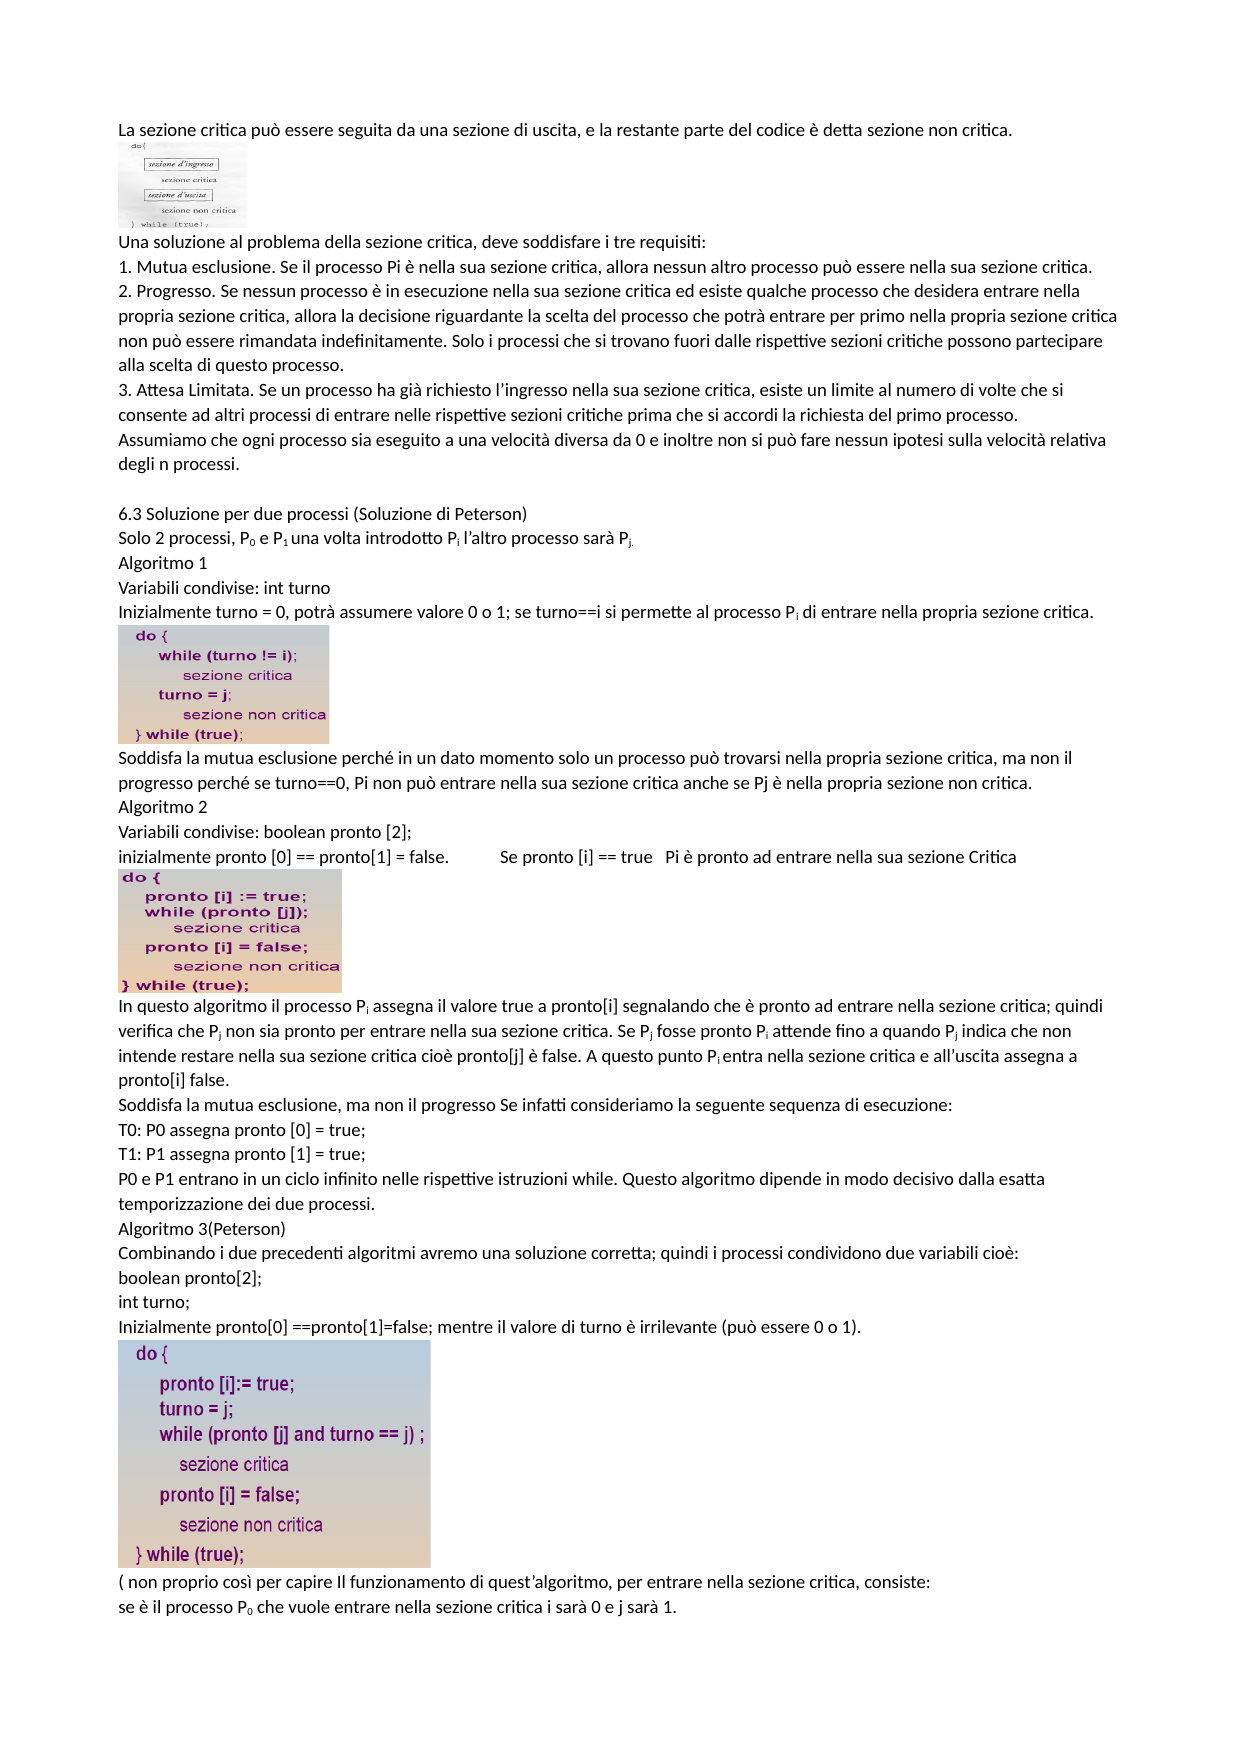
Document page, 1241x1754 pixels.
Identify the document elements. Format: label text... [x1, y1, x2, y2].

text Soddisfa la mutua esclusione perché in un dato momento solo un processo può trovarsi nella propria sezione critica, ma non il progresso perché se turno==0, Pi non può entrare nella sua sezione critica anche se Pj è nella propria sezione non critica. [118, 746, 1122, 794]
text 2. Progresso. Se nessun processo è in esecuzione nella sua sezione critica ed esiste qualche processo che desidera entrare nella propria sezione critica, allora la decisione riguardante la scelta del processo che potrà entrare per primo nella propria sezione critica non può essere rimandata indefinitamente. Solo i processi che si trovano fuori dalle rispettive sezioni critiche possono partecipare alla scelta di questo processo. [118, 279, 1122, 377]
text Una soluzione al problema della sezione critica, deve soddisfare i tre requisiti: [118, 230, 1122, 253]
text int turno; [118, 1291, 1122, 1314]
text Combinando i due precedenti algoritmi avremo una soluzione corretta; quindi i processi condividono due variabili cioè: [118, 1241, 1122, 1264]
text In questo algoritmo il processo Pi assegna il valore true a pronto[i] segnalando che è pronto ad entrare nella sezione critica; quindi verifica che Pj non sia pronto per entrare nella sua sezione critica. Se Pj fosse pronto Pi attende fino a quando Pj indica che non intende restare nella sua sezione critica cioè pronto[j] è false. A questo punto Pi entra nella sezione critica e all’uscita assegna a pronto[i] false. [118, 994, 1122, 1091]
text P0 e P1 entrano in un ciclo infinito nelle rispettive istruzioni while. Questo algoritmo dipende in modo decisivo dalla esatta temporizzazione dei due processi. [118, 1167, 1122, 1215]
text inizialmente pronto [0] == pronto[1] = false. Se pronto [i] == true Pi è pronto ad entrare nella sua sezione Critica [118, 845, 1122, 868]
text Algoritmo 3(Peterson) [118, 1217, 1122, 1239]
text Algoritmo 1 [118, 551, 1122, 574]
text 3. Attesa Limitata. Se un processo ha già richiesto l’ingresso nella sua sezione critica, esiste un limite al numero di volte che si consente ad altri processi di entrare nelle rispettive sezioni critiche prima che si accordi la richiesta del primo processo. [118, 378, 1122, 426]
text Inizialmente turno = 0, potrà assumere valore 0 o 1; se turno==i si permette al processo Pi di entrare nella propria sezione critica. [118, 601, 1122, 623]
text 1. Mutua esclusione. Se il processo Pi è nella sua sezione critica, allora nessun altro processo può essere nella sua sezione critica. [118, 255, 1122, 278]
text Soddisfa la mutua esclusione, ma non il progresso Se infatti consideriamo la seguente sequenza di esecuzione: [118, 1093, 1122, 1116]
text ( non proprio così per capire Il funzionamento di quest’algoritmo, per entrare nella sezione critica, consiste: [118, 1570, 1122, 1593]
text se è il processo P0 che vuole entrare nella sezione critica i sarà 0 e j sarà 1. [118, 1595, 1122, 1618]
text T0: P0 assegna pronto [0] = true; [118, 1118, 1122, 1141]
text Variabili condivise: boolean pronto [2]; [118, 820, 1122, 843]
text La sezione critica può essere seguita da una sezione di uscita, e la restante parte del codice è detta sezione non critica. [118, 118, 1122, 141]
text Assumiamo che ogni processo sia eseguito a una velocità diversa da 0 e inoltre non si può fare nessun ipotesi sulla velocità relativa degli n processi. [118, 428, 1122, 475]
text 6.3 Soluzione per due processi (Soluzione di Peterson) [118, 502, 1122, 525]
text Inizialmente pronto[0] ==pronto[1]=false; mentre il valore di turno è irrilevante (può essere 0 o 1). [118, 1315, 1122, 1338]
text Solo 2 processi, P0 e P1 una volta introdotto Pi l’altro processo sarà Pj. [118, 526, 1122, 549]
text Variabili condivise: int turno [118, 576, 1122, 599]
text boolean pronto[2]; [118, 1266, 1122, 1289]
text Algoritmo 2 [118, 796, 1122, 818]
text T1: P1 assegna pronto [1] = true; [118, 1143, 1122, 1166]
